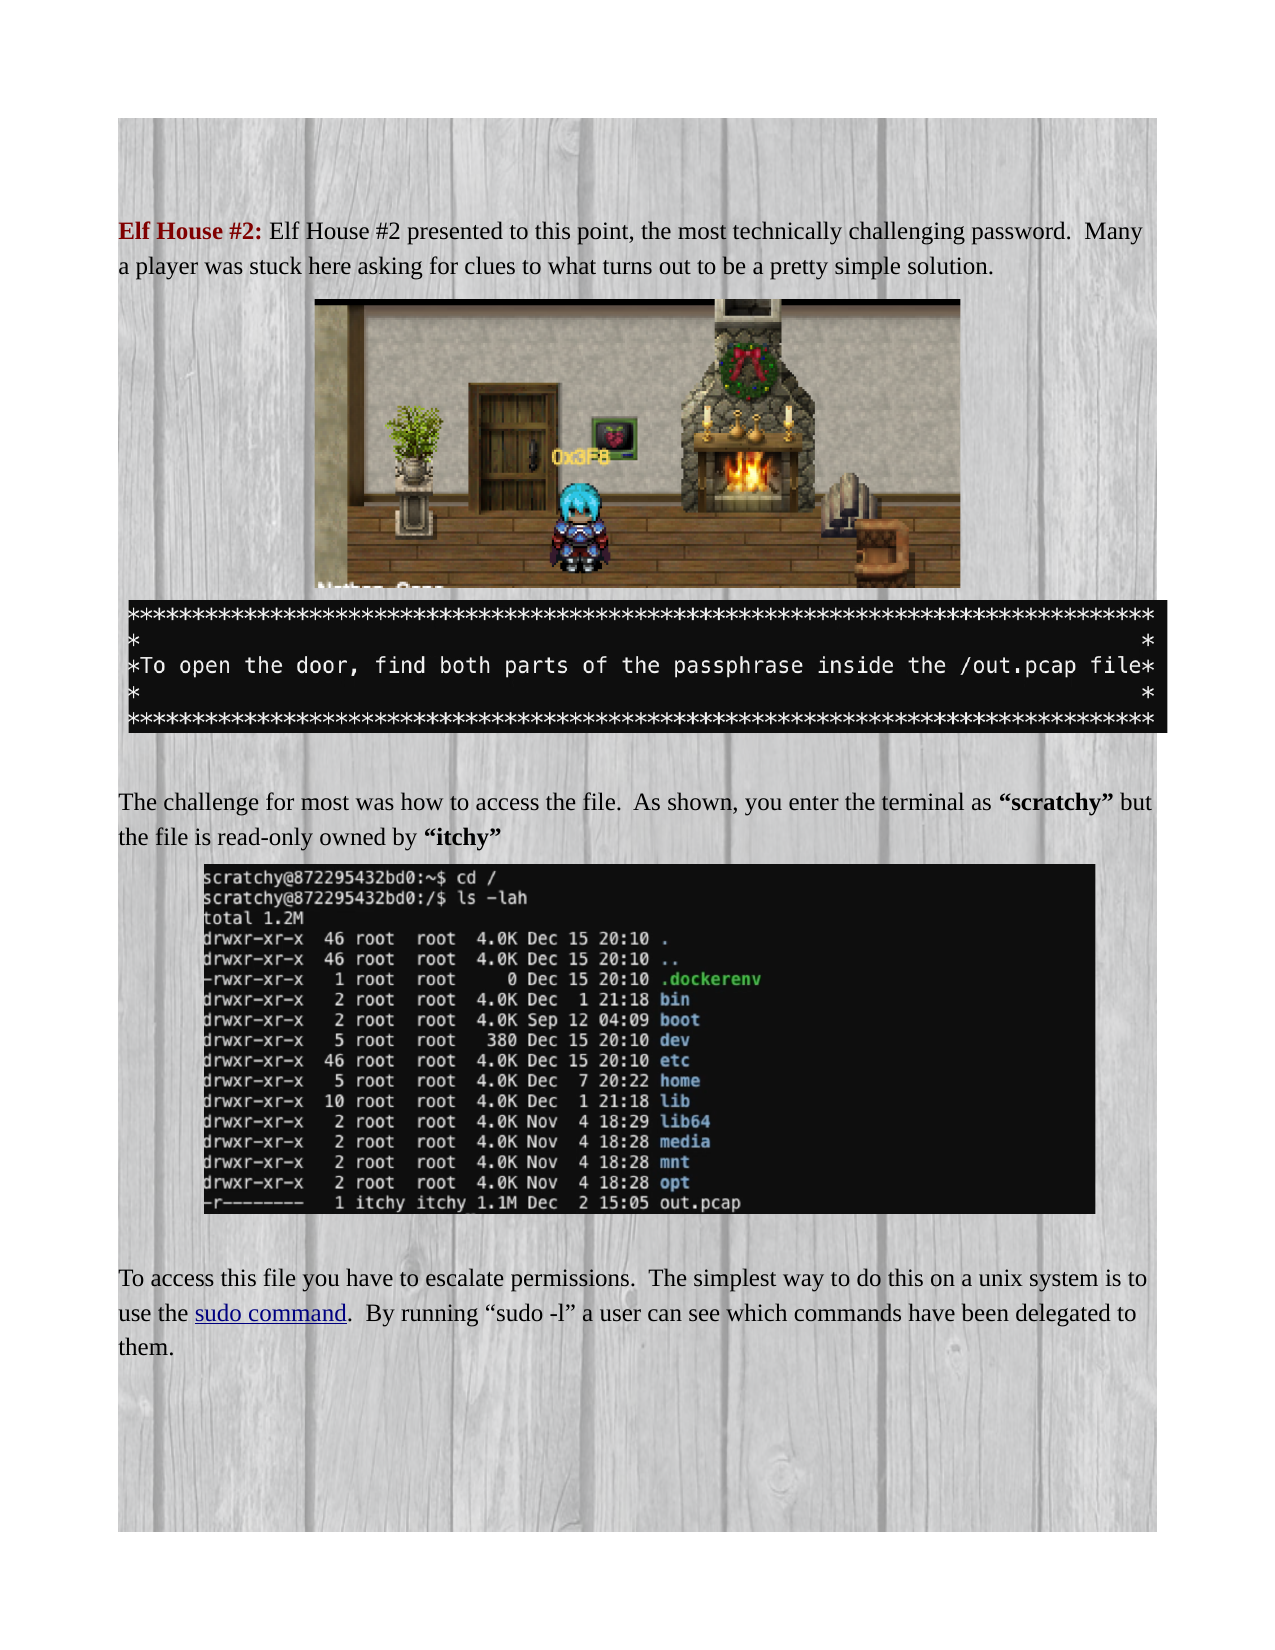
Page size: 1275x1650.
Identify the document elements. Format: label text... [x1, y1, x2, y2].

text The challenge for most was how to access the file. As shown, you enter the terminal as “scratchy” but the file is read-only owned by “itchy” [118, 787, 1157, 851]
text To access this file you have to escalate permissions. The simplest way to do this on a unix system is to use the sudo command. By running “sudo -l” a user can see which commands have been delegated to them. [118, 1263, 1157, 1361]
picture [118, 118, 1157, 216]
picture [118, 1361, 1157, 1532]
picture [118, 279, 1168, 787]
picture [118, 851, 1157, 1263]
text Elf House #2: Elf House #2 presented to this point, the most technically challenging password. Many a player was stuck here asking for clues to what turns out to be a pretty simple solution. [118, 216, 1157, 279]
